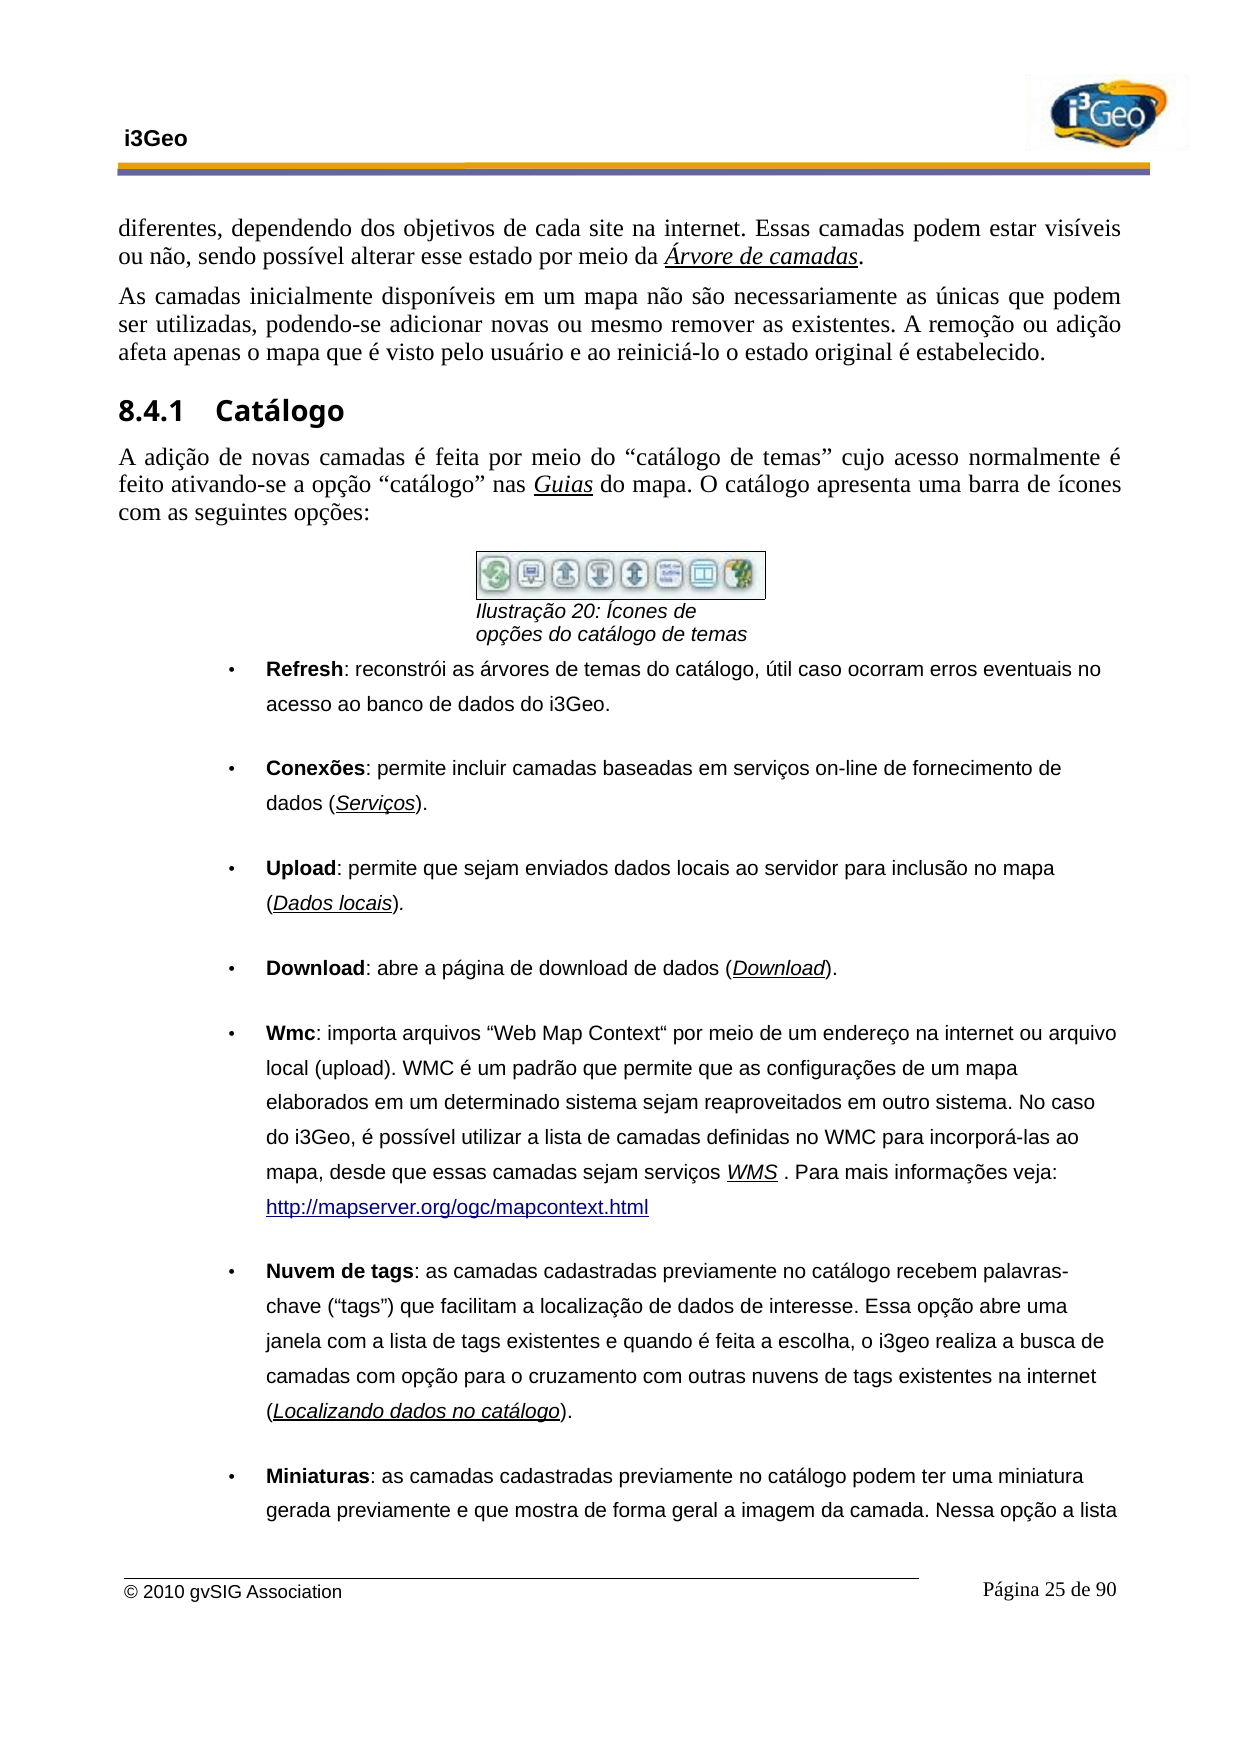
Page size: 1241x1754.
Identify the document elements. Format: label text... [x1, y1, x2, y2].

list Upload: permite que sejam enviados dados locais ao servidor para inclusão no mapa (Dados locais). [228, 857, 1122, 915]
text A adição de novas camadas é feita por meio do “catálogo de temas” cujo acesso normalmente é feito ativando-se a opção “catálogo” nas Guias do mapa. O catálogo apresenta uma barra de ícones com as seguintes opções: [118, 443, 1122, 526]
list Conexões: permite incluir camadas baseadas em serviços on-line de fornecimento de dados (Serviços). [228, 757, 1122, 815]
list Nuvem de tags: as camadas cadastradas previamente no catálogo recebem palavras-chave (“tags”) que facilitam a localização de dados de interesse. Essa opção abre uma janela com a lista de tags existentes e quando é feita a escolha, o i3geo realiza a busca de camadas com opção para o cruzamento com outras nuvens de tags existentes na internet (Localizando dados no catálogo). [228, 1260, 1122, 1422]
list Ilustração 20: Ícones de opções do catálogo de temas [476, 600, 764, 646]
text As camadas inicialmente disponíveis em um mapa não são necessariamente as únicas que podem ser utilizadas, podendo-se adicionar novas ou mesmo remover as existentes. A remoção ou adição afeta apenas o mapa que é visto pelo usuário e ao reiniciá-lo o estado original é estabelecido. [118, 282, 1122, 366]
picture [1025, 74, 1191, 151]
picture [477, 552, 765, 599]
list Miniaturas: as camadas cadastradas previamente no catálogo podem ter uma miniatura gerada previamente e que mostra de forma geral a imagem da camada. Nessa opção a lista [228, 1464, 1122, 1522]
list Wmc: importa arquivos “Web Map Context“ por meio de um endereço na internet ou arquivo local (upload). WMC é um padrão que permite que as configurações de um mapa elaborados em um determinado sistema sejam reaproveitados em outro sistema. No caso do i3Geo, é possível utilizar a lista de camadas definidas no WMC para incorporá-las ao mapa, desde que essas camadas sejam serviços WMS . Para mais informações veja: http://mapserver.org/ogc/mapcontext.html [228, 1021, 1122, 1218]
text diferentes, dependendo dos objetivos de cada site na internet. Essas camadas podem estar visíveis ou não, sendo possível alterar esse estado por meio da Árvore de camadas. [118, 214, 1122, 270]
list Refresh: reconstrói as árvores de temas do catálogo, útil caso ocorram erros eventuais no acesso ao banco de dados do i3Geo. [228, 538, 1122, 715]
subtitle Catálogo [118, 391, 1122, 430]
list Download: abre a página de download de dados (Download). [228, 956, 1122, 979]
